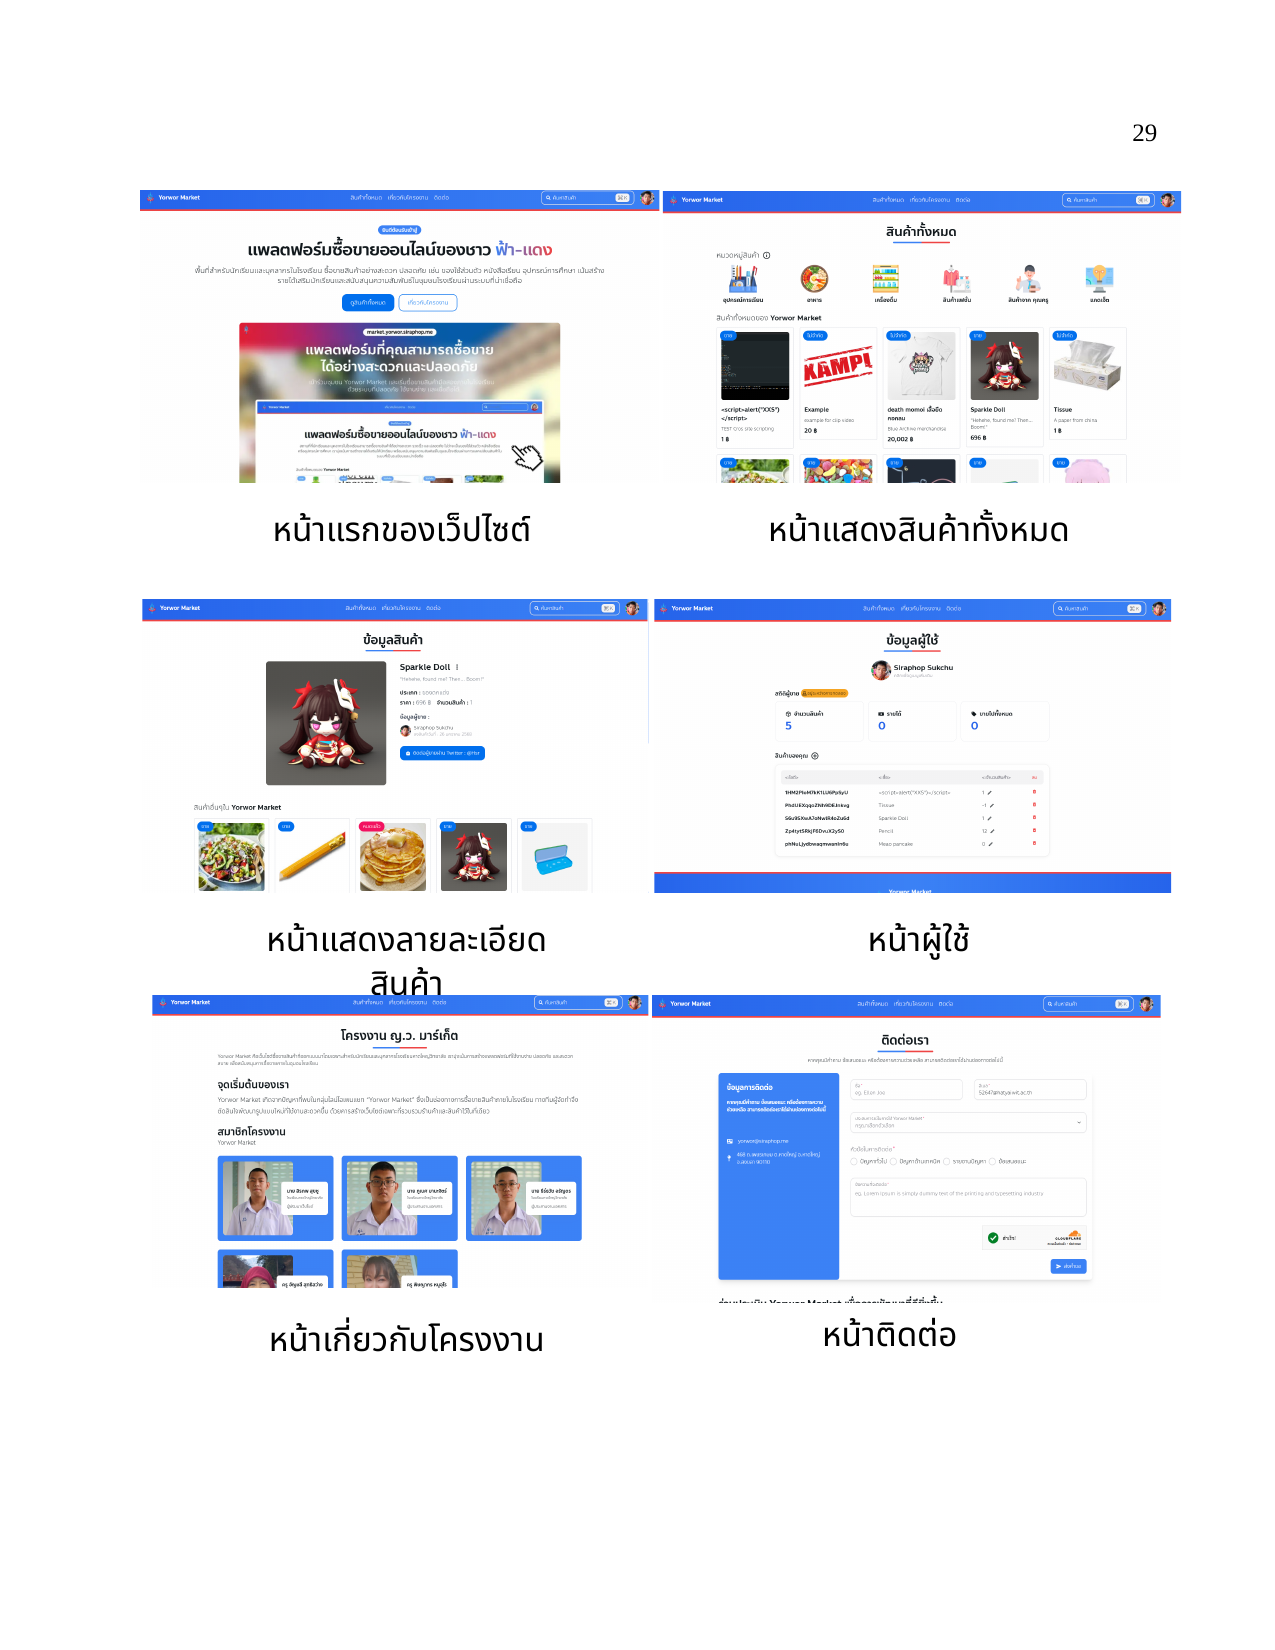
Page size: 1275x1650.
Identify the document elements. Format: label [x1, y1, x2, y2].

picture [652, 995, 1161, 1303]
picture [140, 190, 660, 483]
picture [662, 191, 1182, 483]
picture [152, 995, 649, 1288]
picture [142, 599, 649, 893]
picture [654, 599, 1172, 893]
